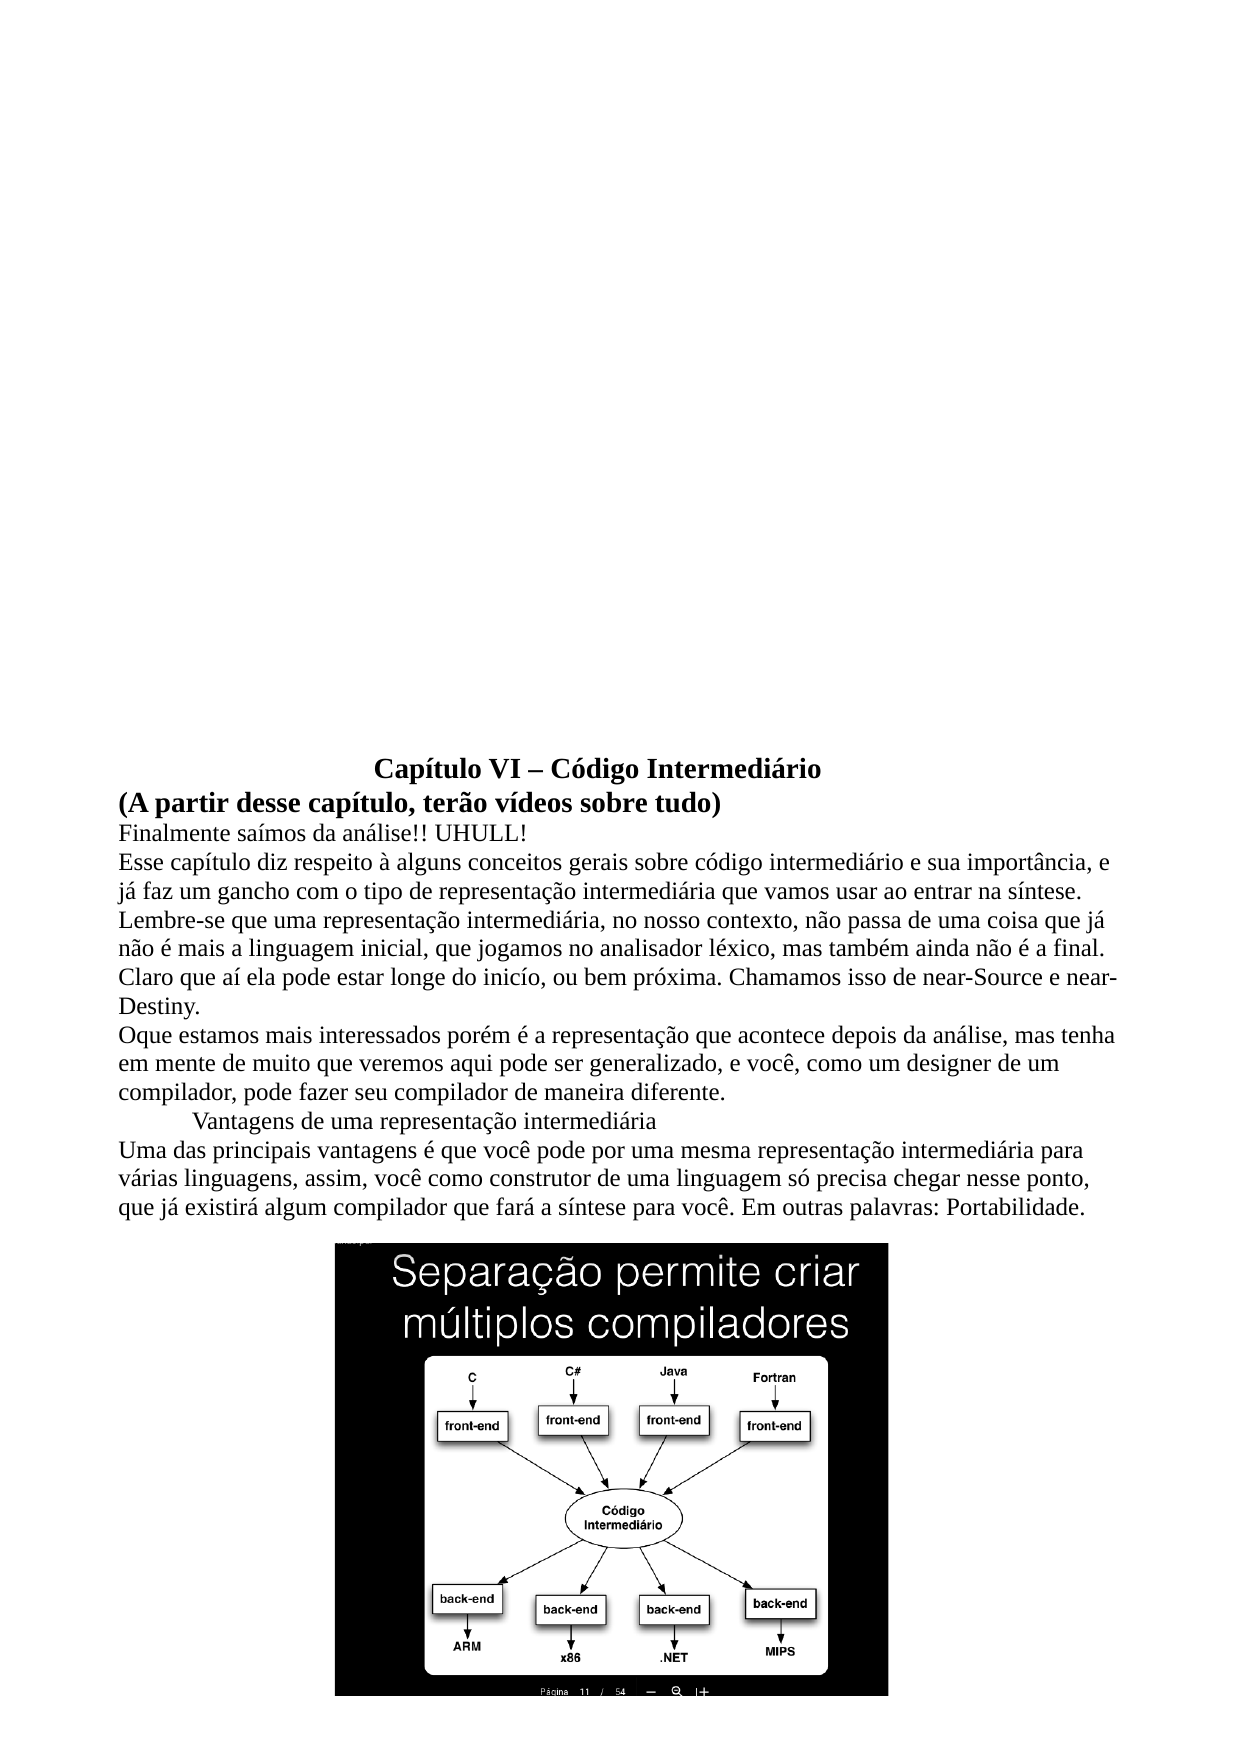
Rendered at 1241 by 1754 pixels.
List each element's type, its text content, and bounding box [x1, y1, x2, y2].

text Finalmente saímos da análise!! UHULL! [118, 818, 1122, 847]
text Capítulo VI – Código Intermediário [118, 751, 1122, 785]
text Esse capítulo diz respeito à alguns conceitos gerais sobre código intermediário e sua importância, e já faz um gancho com o tipo de representação intermediária que vamos usar ao entrar na síntese. [118, 847, 1122, 905]
text Lembre-se que uma representação intermediária, no nosso contexto, não passa de uma coisa que já não é mais a linguagem inicial, que jogamos no analisador léxico, mas também ainda não é a final. Claro que aí ela pode estar longe do inicío, ou bem próxima. Chamamos isso de near-Source e near-Destiny. [118, 905, 1122, 1020]
text (A partir desse capítulo, terão vídeos sobre tudo) [118, 785, 1122, 818]
text Vantagens de uma representação intermediária [118, 1106, 1122, 1135]
text Uma das principais vantagens é que você pode por uma mesma representação intermediária para várias linguagens, assim, você como construtor de uma linguagem só precisa chegar nesse ponto, que já existirá algum compilador que fará a síntese para você. Em outras palavras: Portabilidade. [118, 1135, 1122, 1221]
text Oque estamos mais interessados porém é a representação que acontece depois da análise, mas tenha em mente de muito que veremos aqui pode ser generalizado, e você, como um designer de um compilador, pode fazer seu compilador de maneira diferente. [118, 1020, 1122, 1106]
picture [334, 1243, 889, 1696]
